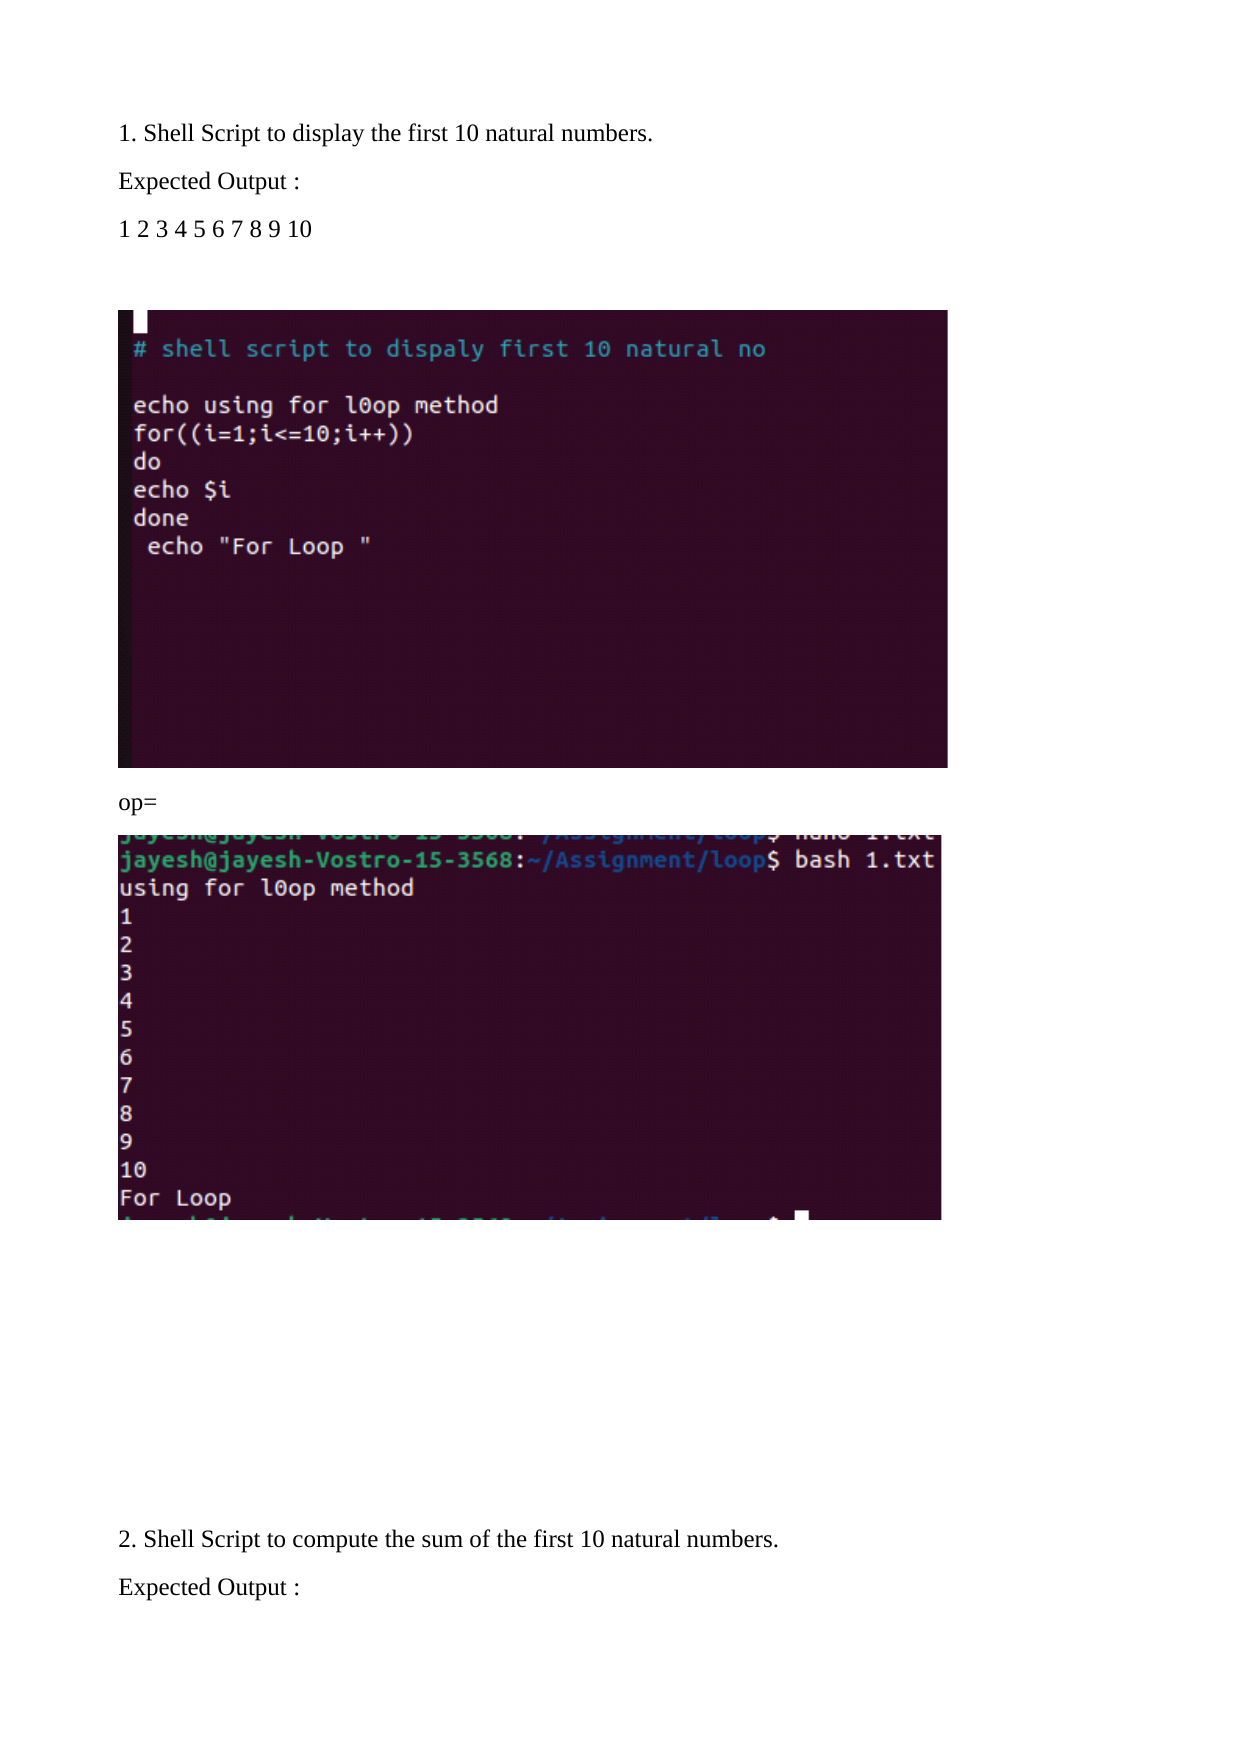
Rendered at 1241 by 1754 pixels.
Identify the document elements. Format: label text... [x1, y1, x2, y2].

text 2. Shell Script to compute the sum of the first 10 natural numbers. [118, 1524, 1122, 1552]
text 1 2 3 4 5 6 7 8 9 10 [118, 214, 1122, 243]
text op= [118, 787, 1122, 816]
text 1. Shell Script to display the first 10 natural numbers. [118, 118, 1122, 147]
text Expected Output : [118, 166, 1122, 195]
text Expected Output : [118, 1572, 1122, 1601]
